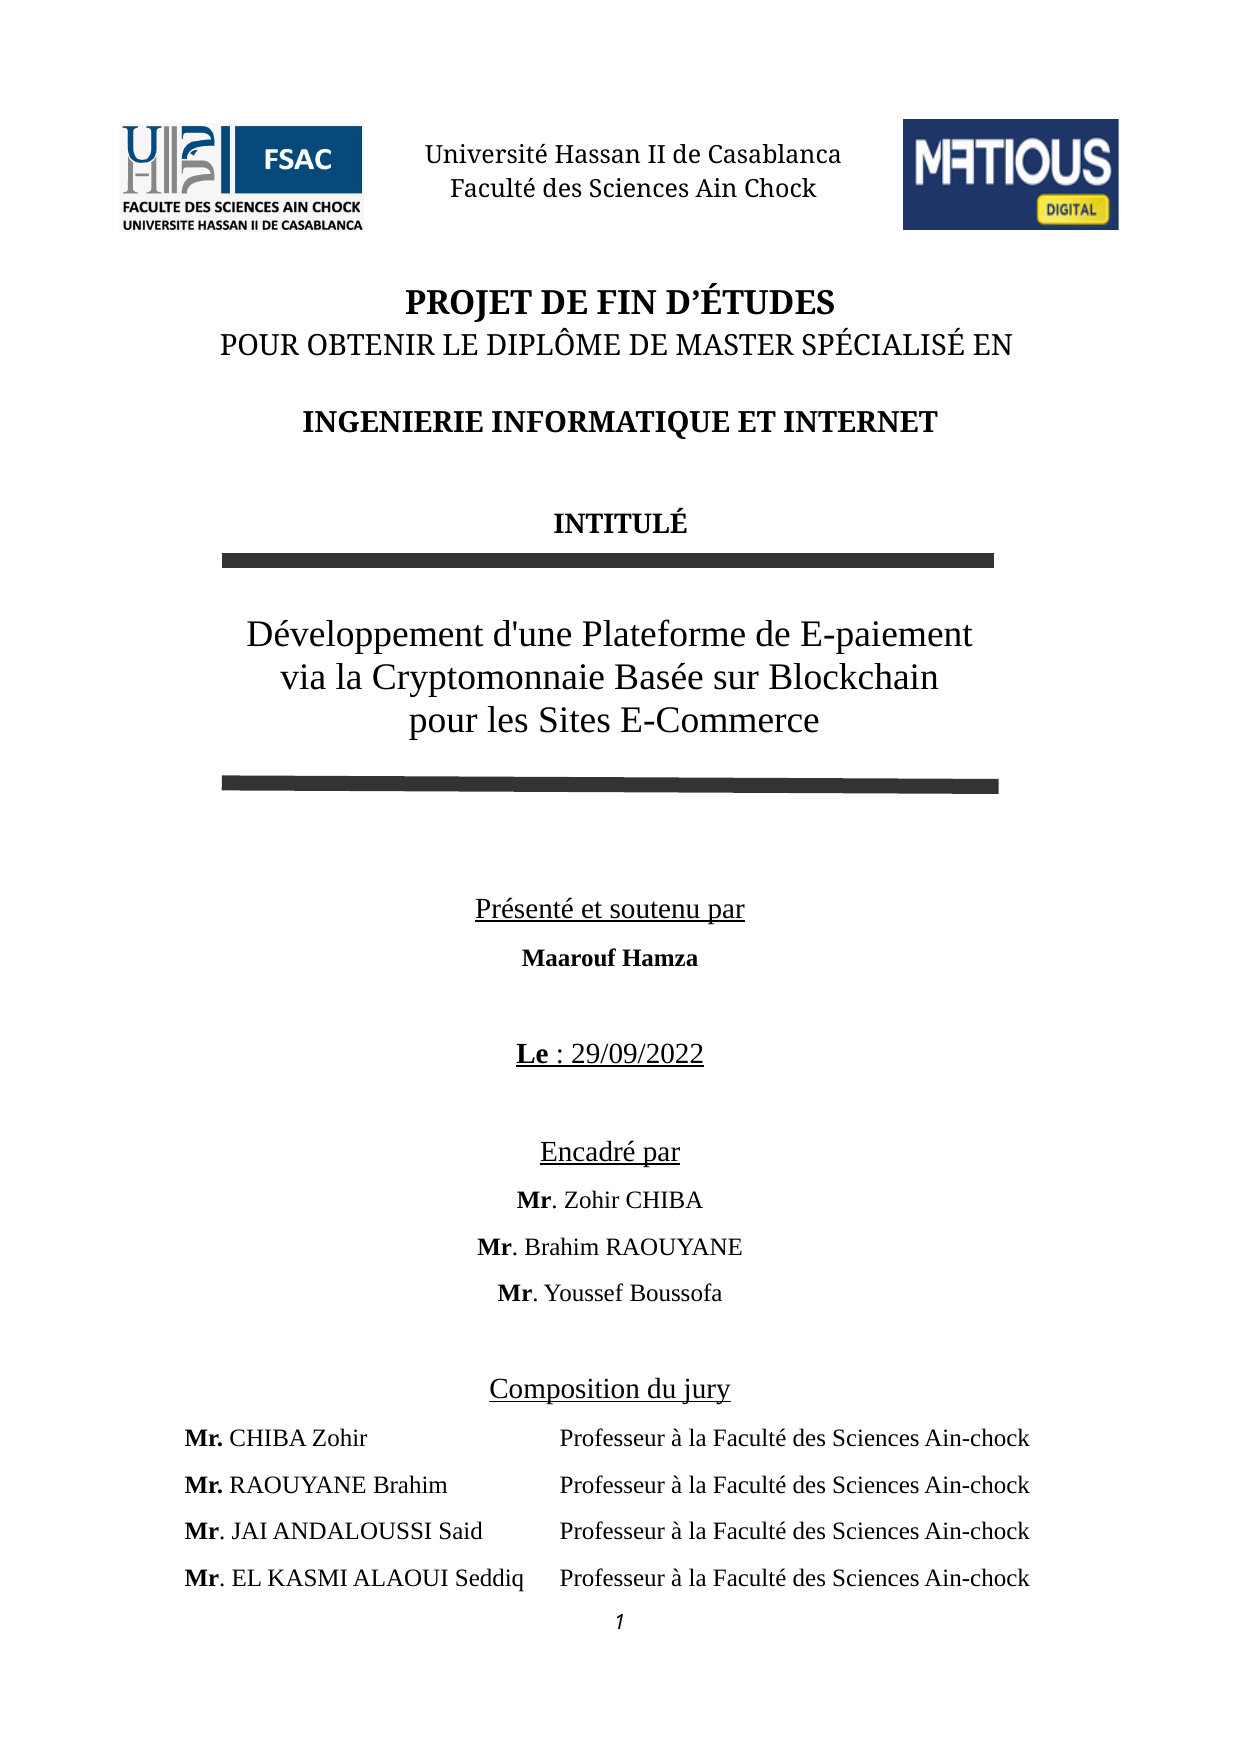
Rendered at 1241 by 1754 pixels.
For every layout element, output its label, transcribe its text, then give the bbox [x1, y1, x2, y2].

picture [119, 123, 364, 232]
text Pour obtenir le diplôme de Master Spécialisé en [118, 324, 1122, 364]
text Intitulé [118, 504, 1122, 541]
text Projet de fin d’études [118, 278, 1122, 324]
text INGENIERIE INFORMATIQUE ET INTERNET [118, 401, 1122, 441]
picture [903, 119, 1119, 230]
